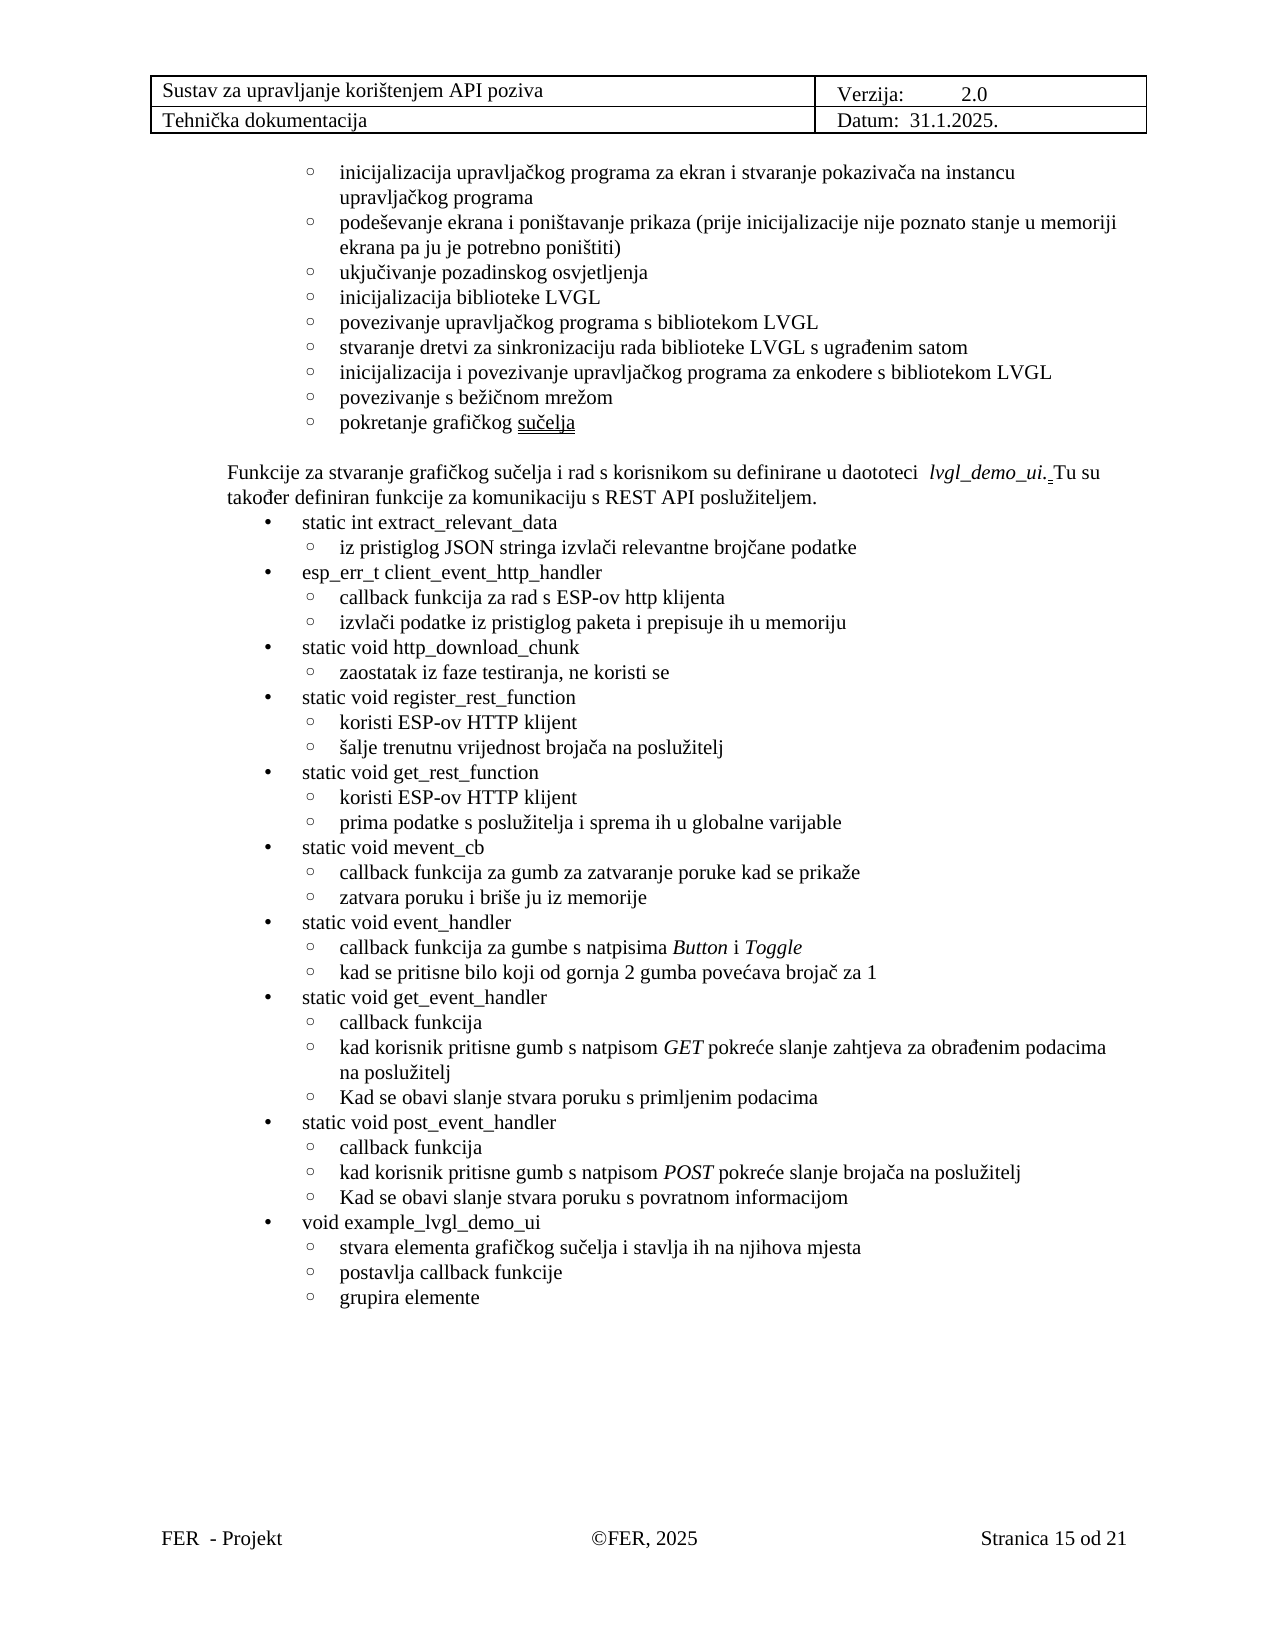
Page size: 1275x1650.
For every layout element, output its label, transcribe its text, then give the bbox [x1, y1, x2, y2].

list ukjučivanje pozadinskog osvjetljenja [302, 259, 1125, 284]
list static void get_event_handler [264, 984, 1125, 1009]
list povezivanje upravljačkog programa s bibliotekom LVGL [302, 309, 1125, 334]
list esp_err_t client_event_http_handler [264, 559, 1125, 584]
list prima podatke s poslužitelja i sprema ih u globalne varijable [302, 809, 1125, 834]
list inicijalizacija biblioteke LVGL [302, 284, 1125, 309]
list kad se pritisne bilo koji od gornja 2 gumba povećava brojač za 1 [302, 959, 1125, 984]
list callback funkcija za rad s ESP-ov http klijenta [302, 584, 1125, 609]
list stvaranje dretvi za sinkronizaciju rada biblioteke LVGL s ugrađenim satom [302, 334, 1125, 359]
list koristi ESP-ov HTTP klijent [302, 784, 1125, 809]
list šalje trenutnu vrijednost brojača na poslužitelj [302, 734, 1125, 759]
list koristi ESP-ov HTTP klijent [302, 709, 1125, 734]
list kad korisnik pritisne gumb s natpisom GET pokreće slanje zahtjeva za obrađenim podacima na poslužitelj [302, 1034, 1125, 1084]
list void example_lvgl_demo_ui [264, 1209, 1125, 1234]
list podeševanje ekrana i poništavanje prikaza (prije inicijalizacije nije poznato stanje u memoriji ekrana pa ju je potrebno poništiti) [302, 209, 1125, 259]
list static void register_rest_function [264, 684, 1125, 709]
list grupira elemente [302, 1284, 1125, 1309]
list kad korisnik pritisne gumb s natpisom POST pokreće slanje brojača na poslužitelj [302, 1159, 1125, 1184]
list callback funkcija za gumb za zatvaranje poruke kad se prikaže [302, 859, 1125, 884]
list static void event_handler [264, 909, 1125, 934]
list zatvara poruku i briše ju iz memorije [302, 884, 1125, 909]
list iz pristiglog JSON stringa izvlači relevantne brojčane podatke [302, 534, 1125, 559]
list static int extract_relevant_data [264, 509, 1125, 534]
list callback funkcija [302, 1134, 1125, 1159]
list postavlja callback funkcije [302, 1259, 1125, 1284]
list inicijalizacija i povezivanje upravljačkog programa za enkodere s bibliotekom LVGL [302, 359, 1125, 384]
list zaostatak iz faze testiranja, ne koristi se [302, 659, 1125, 684]
list static void mevent_cb [264, 834, 1125, 859]
list static void post_event_handler [264, 1109, 1125, 1134]
list static void http_download_chunk [264, 634, 1125, 659]
text Funkcije za stvaranje grafičkog sučelja i rad s korisnikom su definirane u daototeci lvgl_demo_ui. Tu su također definiran funkcije za komunikaciju s REST API poslužiteljem. [227, 459, 1125, 509]
list callback funkcija [302, 1009, 1125, 1034]
list pokretanje grafičkog sučelja [302, 409, 1125, 434]
list izvlači podatke iz pristiglog paketa i prepisuje ih u memoriju [302, 609, 1125, 634]
list povezivanje s bežičnom mrežom [302, 384, 1125, 409]
list static void get_rest_function [264, 759, 1125, 784]
list callback funkcija za gumbe s natpisima Button i Toggle [302, 934, 1125, 959]
list Kad se obavi slanje stvara poruku s povratnom informacijom [302, 1184, 1125, 1209]
list Kad se obavi slanje stvara poruku s primljenim podacima [302, 1084, 1125, 1109]
list stvara elementa grafičkog sučelja i stavlja ih na njihova mjesta [302, 1234, 1125, 1259]
list inicijalizacija upravljačkog programa za ekran i stvaranje pokazivača na instancu upravljačkog programa [302, 159, 1125, 209]
